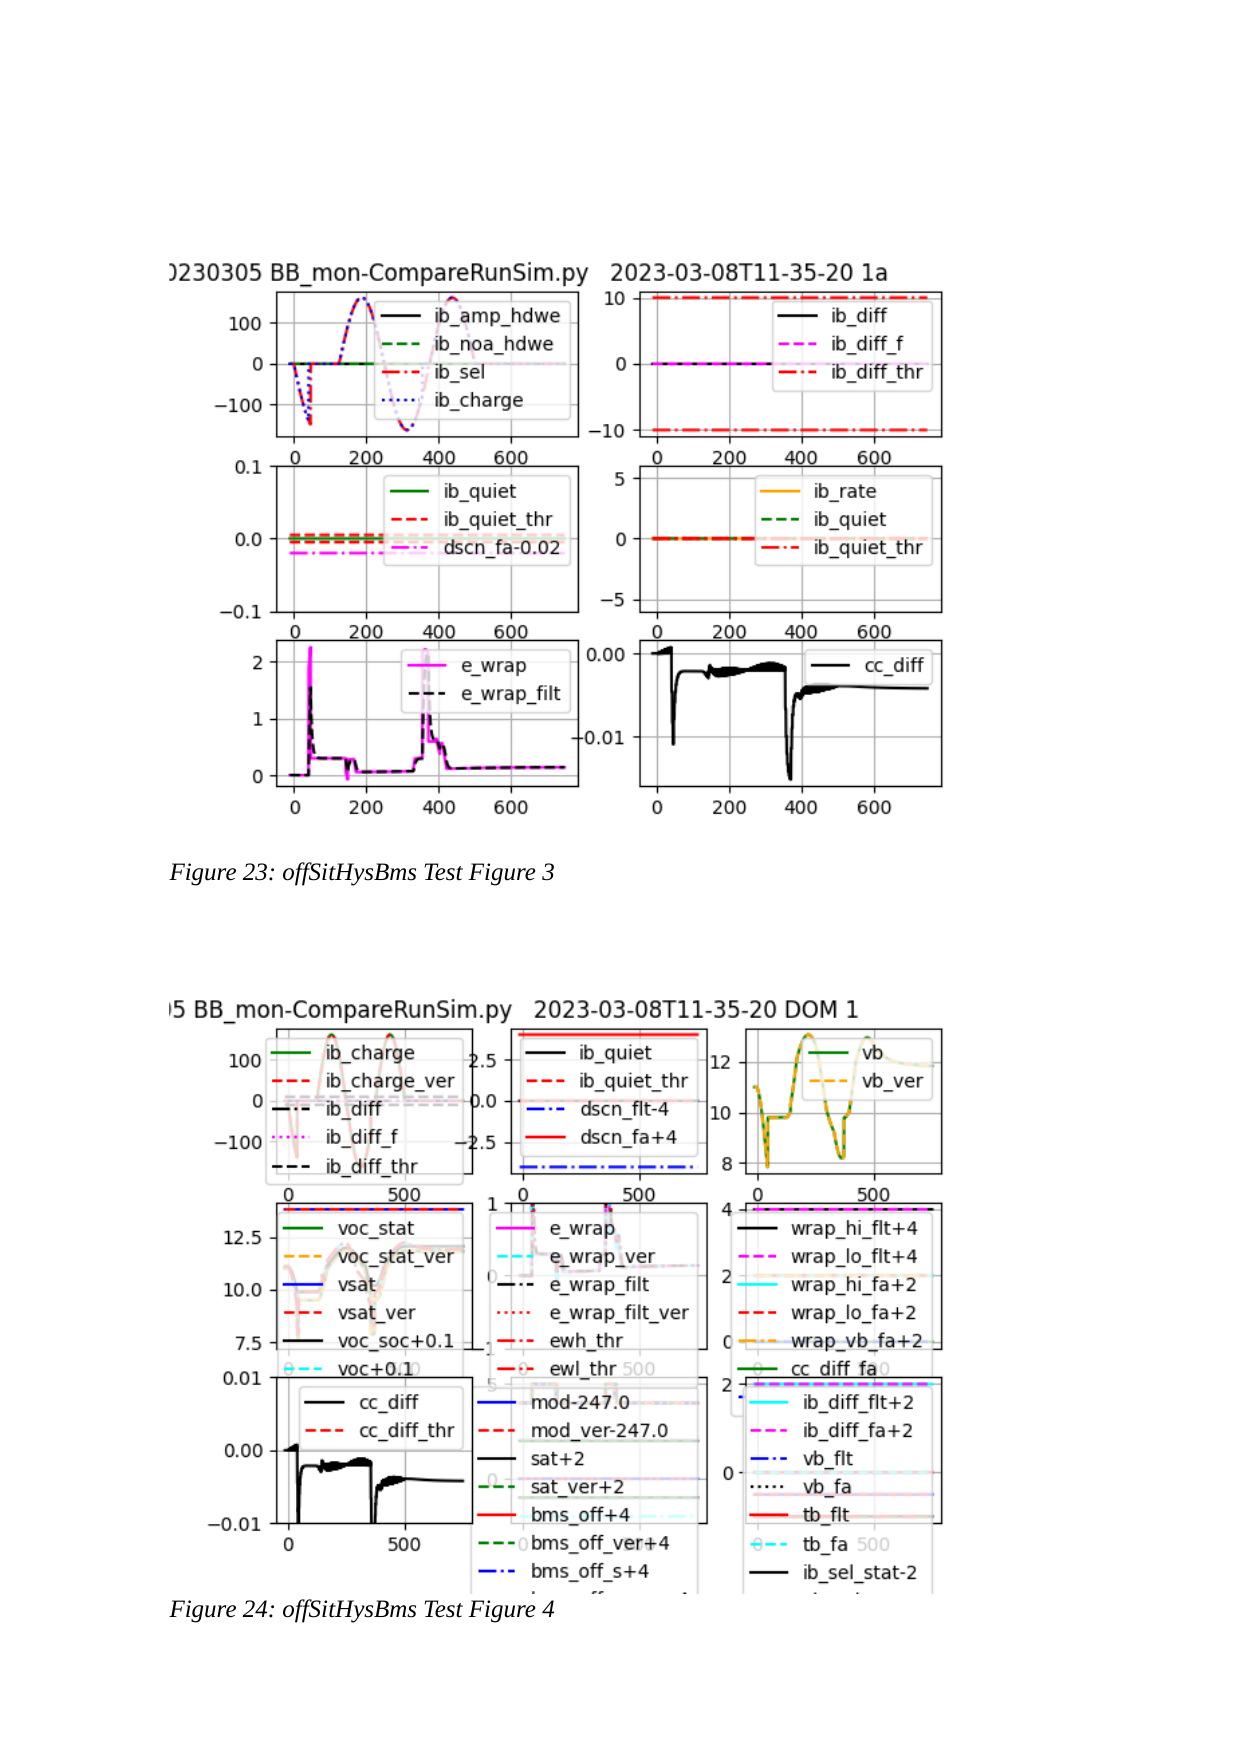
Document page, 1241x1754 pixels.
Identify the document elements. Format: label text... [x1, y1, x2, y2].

picture [169, 951, 1027, 1594]
text Figure 24: offSitHysBms Test Figure 4 [169, 1594, 1026, 1623]
text Figure 23: offSitHysBms Test Figure 3 [169, 857, 1026, 886]
picture [169, 214, 1027, 857]
